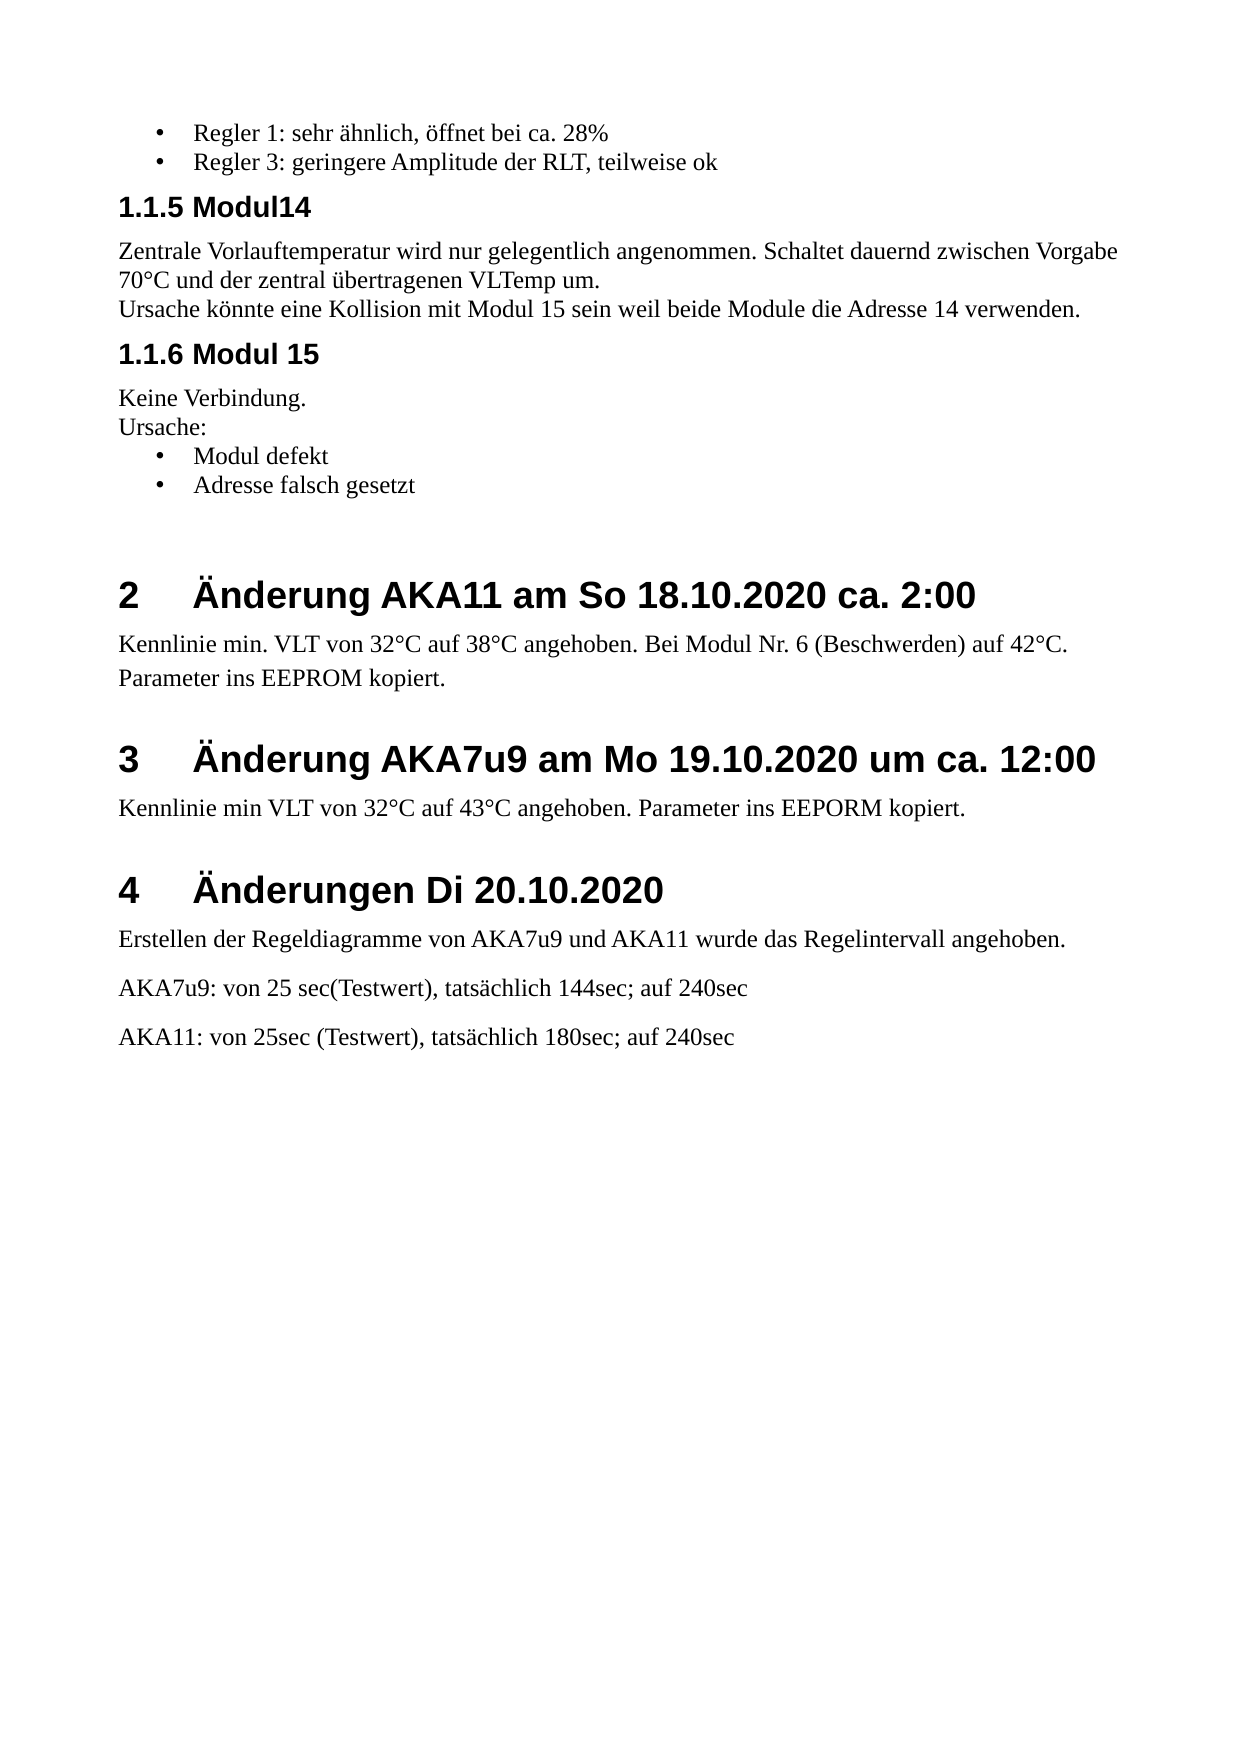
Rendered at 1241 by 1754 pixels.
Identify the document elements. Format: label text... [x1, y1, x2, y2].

list Modul defekt [156, 441, 1122, 470]
list Regler 3: geringere Amplitude der RLT, teilweise ok [156, 147, 1122, 176]
text Keine Verbindung. [118, 383, 1122, 412]
text AKA7u9: von 25 sec(Testwert), tatsächlich 144sec; auf 240sec [118, 973, 1122, 1001]
text Kennlinie min VLT von 32°C auf 43°C angehoben. Parameter ins EEPORM kopiert. [118, 793, 1122, 822]
text Ursache könnte eine Kollision mit Modul 15 sein weil beide Module die Adresse 14 verwenden. [118, 294, 1122, 323]
subtitle Modul 15 [118, 337, 1122, 371]
text Erstellen der Regeldiagramme von AKA7u9 und AKA11 wurde das Regelintervall angehoben. [118, 924, 1122, 952]
text AKA11: von 25sec (Testwert), tatsächlich 180sec; auf 240sec [118, 1022, 1122, 1051]
subtitle Änderung AKA7u9 am Mo 19.10.2020 um ca. 12:00 [118, 737, 1122, 781]
subtitle Änderung AKA11 am So 18.10.2020 ca. 2:00 [118, 573, 1122, 616]
list Adresse falsch gesetzt [156, 470, 1122, 498]
subtitle Änderungen Di 20.10.2020 [118, 867, 1122, 911]
text Ursache: [118, 412, 1122, 441]
subtitle Modul14 [118, 190, 1122, 224]
list Regler 1: sehr ähnlich, öffnet bei ca. 28% [156, 118, 1122, 147]
text Zentrale Vorlauftemperatur wird nur gelegentlich angenommen. Schaltet dauernd zwischen Vorgabe 70°C und der zentral übertragenen VLTemp um. [118, 236, 1122, 294]
text Kennlinie min. VLT von 32°C auf 38°C angehoben. Bei Modul Nr. 6 (Beschwerden) auf 42°C. Parameter ins EEPROM kopiert. [118, 629, 1122, 692]
